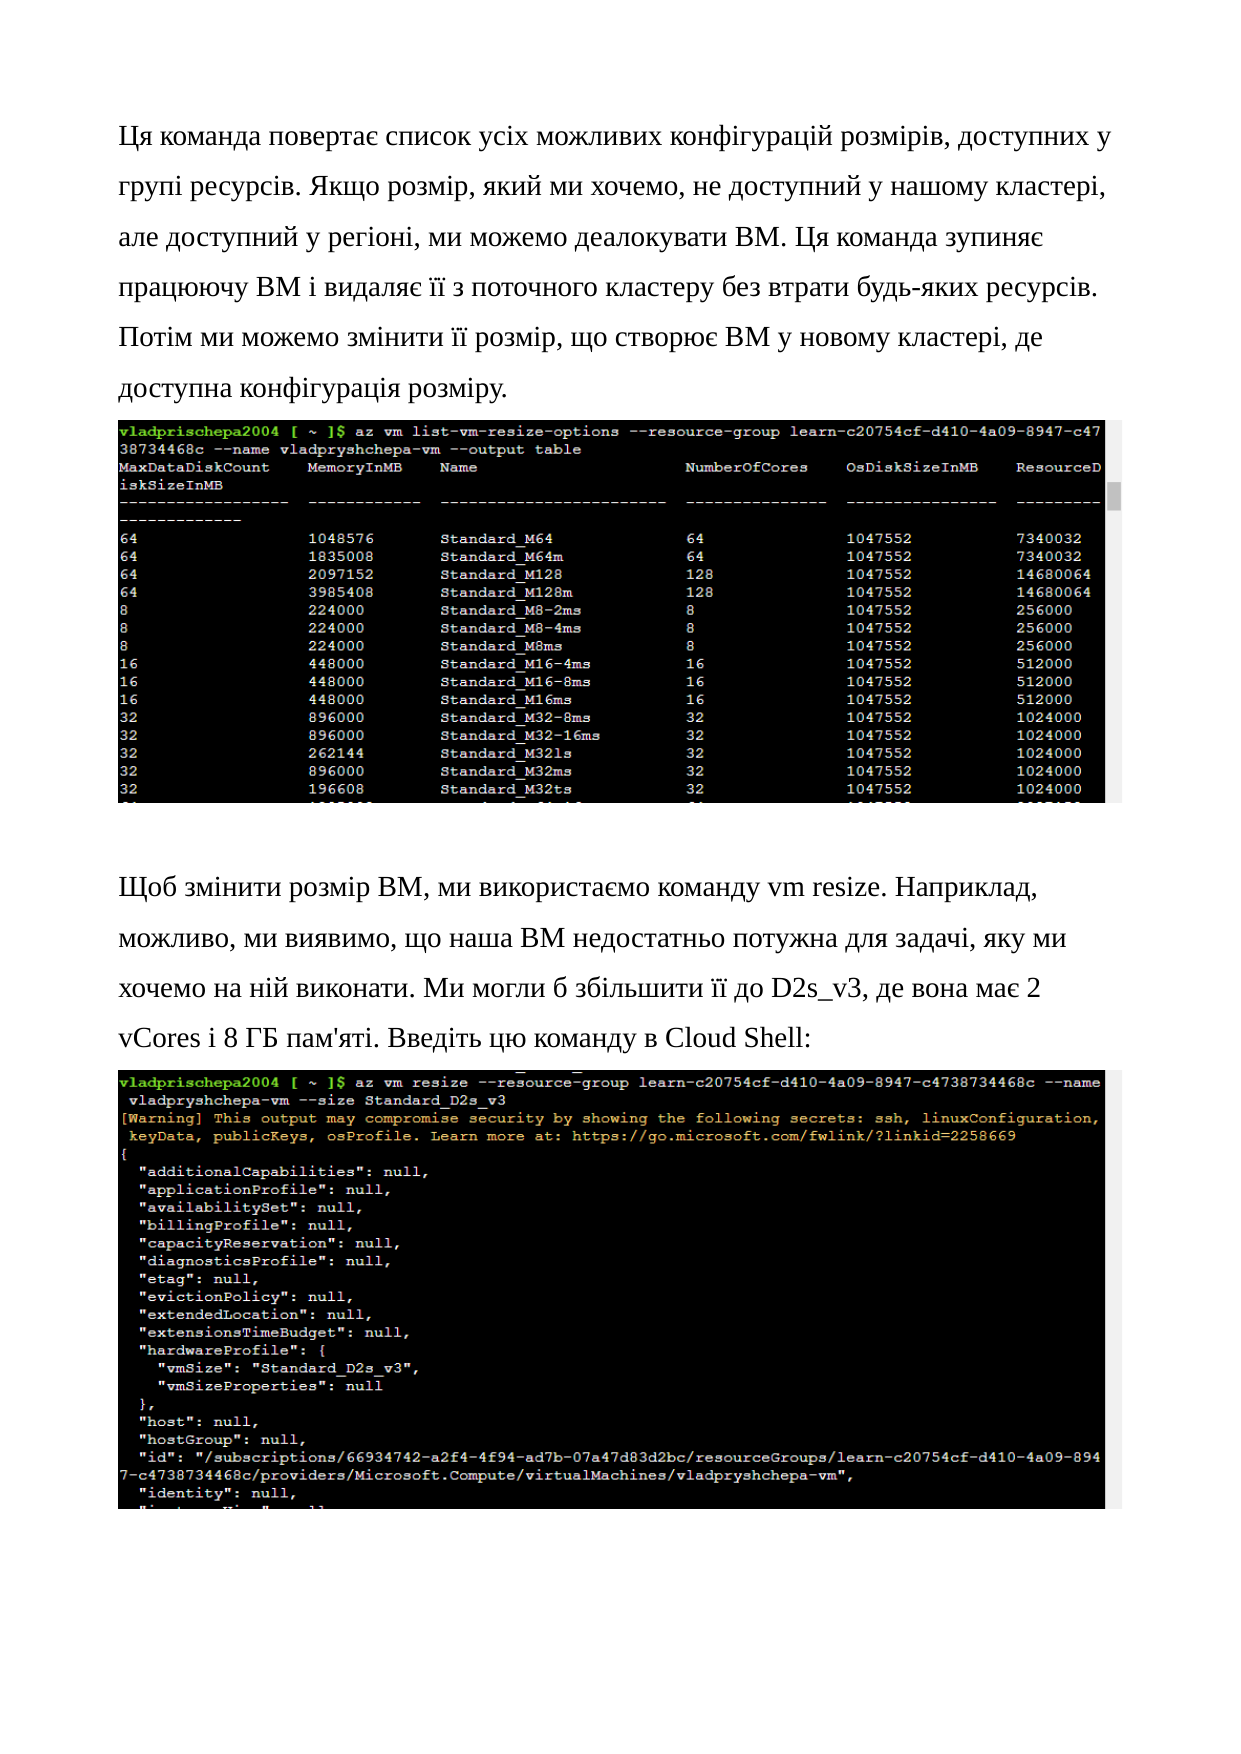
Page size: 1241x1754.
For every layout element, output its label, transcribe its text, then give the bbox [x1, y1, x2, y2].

text Щоб змінити розмір ВМ, ми використаємо команду vm resize. Наприклад, можливо, ми виявимо, що наша ВМ недостатньо потужна для задачі, яку ми хочемо на ній виконати. Ми могли б збільшити її до D2s_v3, де вона має 2 vCores і 8 ГБ пам'яті. Введіть цю команду в Cloud Shell: [118, 869, 1122, 1054]
text Ця команда повертає список усіх можливих конфігурацій розмірів, доступних у групі ресурсів. Якщо розмір, який ми хочемо, не доступний у нашому кластері, але доступний у регіоні, ми можемо деалокувати ВМ. Ця команда зупиняє працюючу ВМ і видаляє її з поточного кластеру без втрати будь-яких ресурсів. Потім ми можемо змінити її розмір, що створює ВМ у новому кластері, де доступна конфігурація розміру. [118, 118, 1122, 403]
picture [118, 1070, 1123, 1509]
picture [118, 420, 1123, 803]
